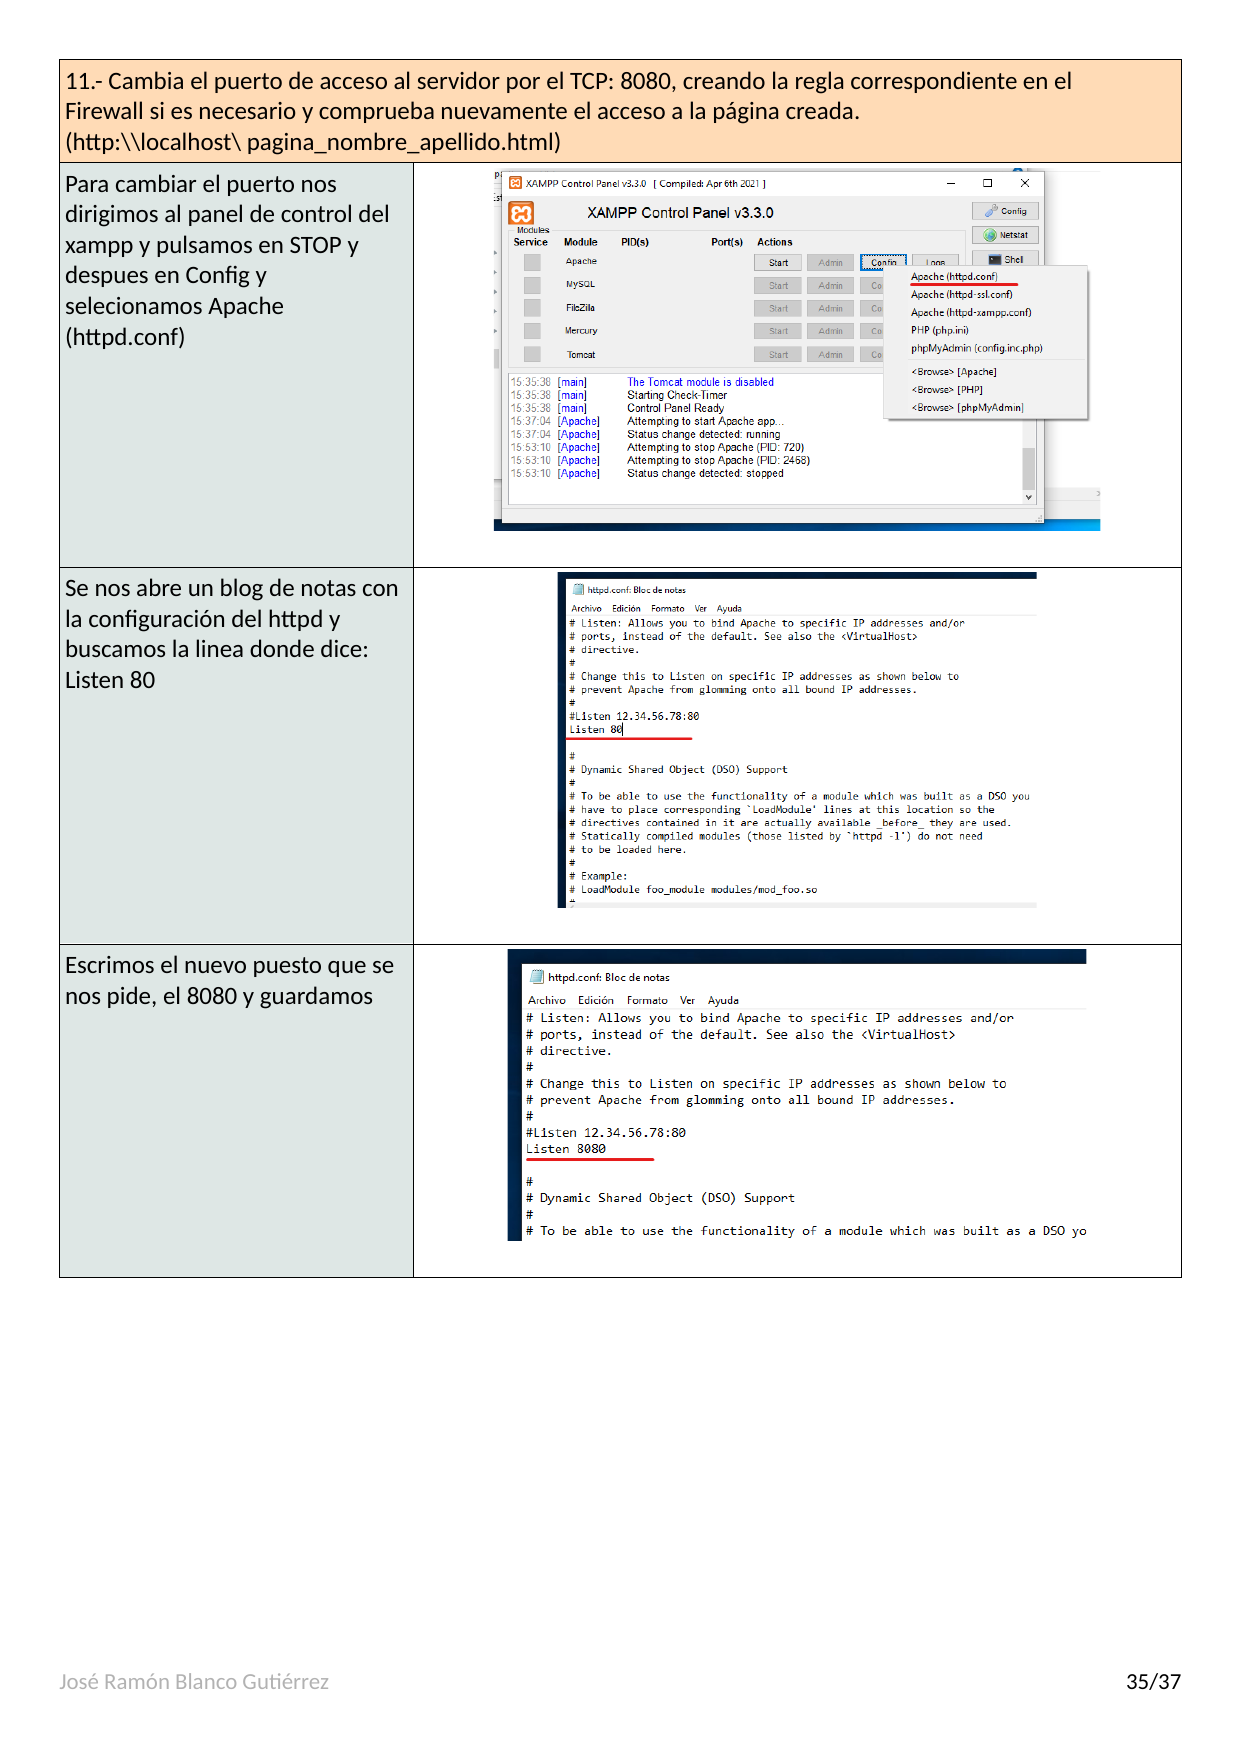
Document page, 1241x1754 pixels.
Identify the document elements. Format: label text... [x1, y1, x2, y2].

table_cell [414, 568, 1181, 943]
table_cell [414, 163, 1181, 567]
table_cell [414, 945, 1181, 1277]
table_cell Para cambiar el puerto nos dirigimos al panel de control del xampp y pulsamos en STOP y despues en Config y selecionamos Apache (httpd.conf) [60, 163, 413, 567]
table_header 11.- Cambia el puerto de acceso al servidor por el TCP: 8080, creando la regla correspondiente en el Firewall si es necesario y comprueba nuevamente el acceso a la página creada. (http:\\localhost\ pagina_nombre_apellido.html) [60, 60, 1181, 162]
table_cell Se nos abre un blog de notas con la configuración del httpd y buscamos la linea donde dice: Listen 80 [60, 568, 413, 943]
table_cell Escrimos el nuevo puesto que se nos pide, el 8080 y guardamos [60, 945, 413, 1277]
picture [493, 168, 1101, 531]
picture [507, 949, 1087, 1241]
picture [557, 572, 1037, 908]
